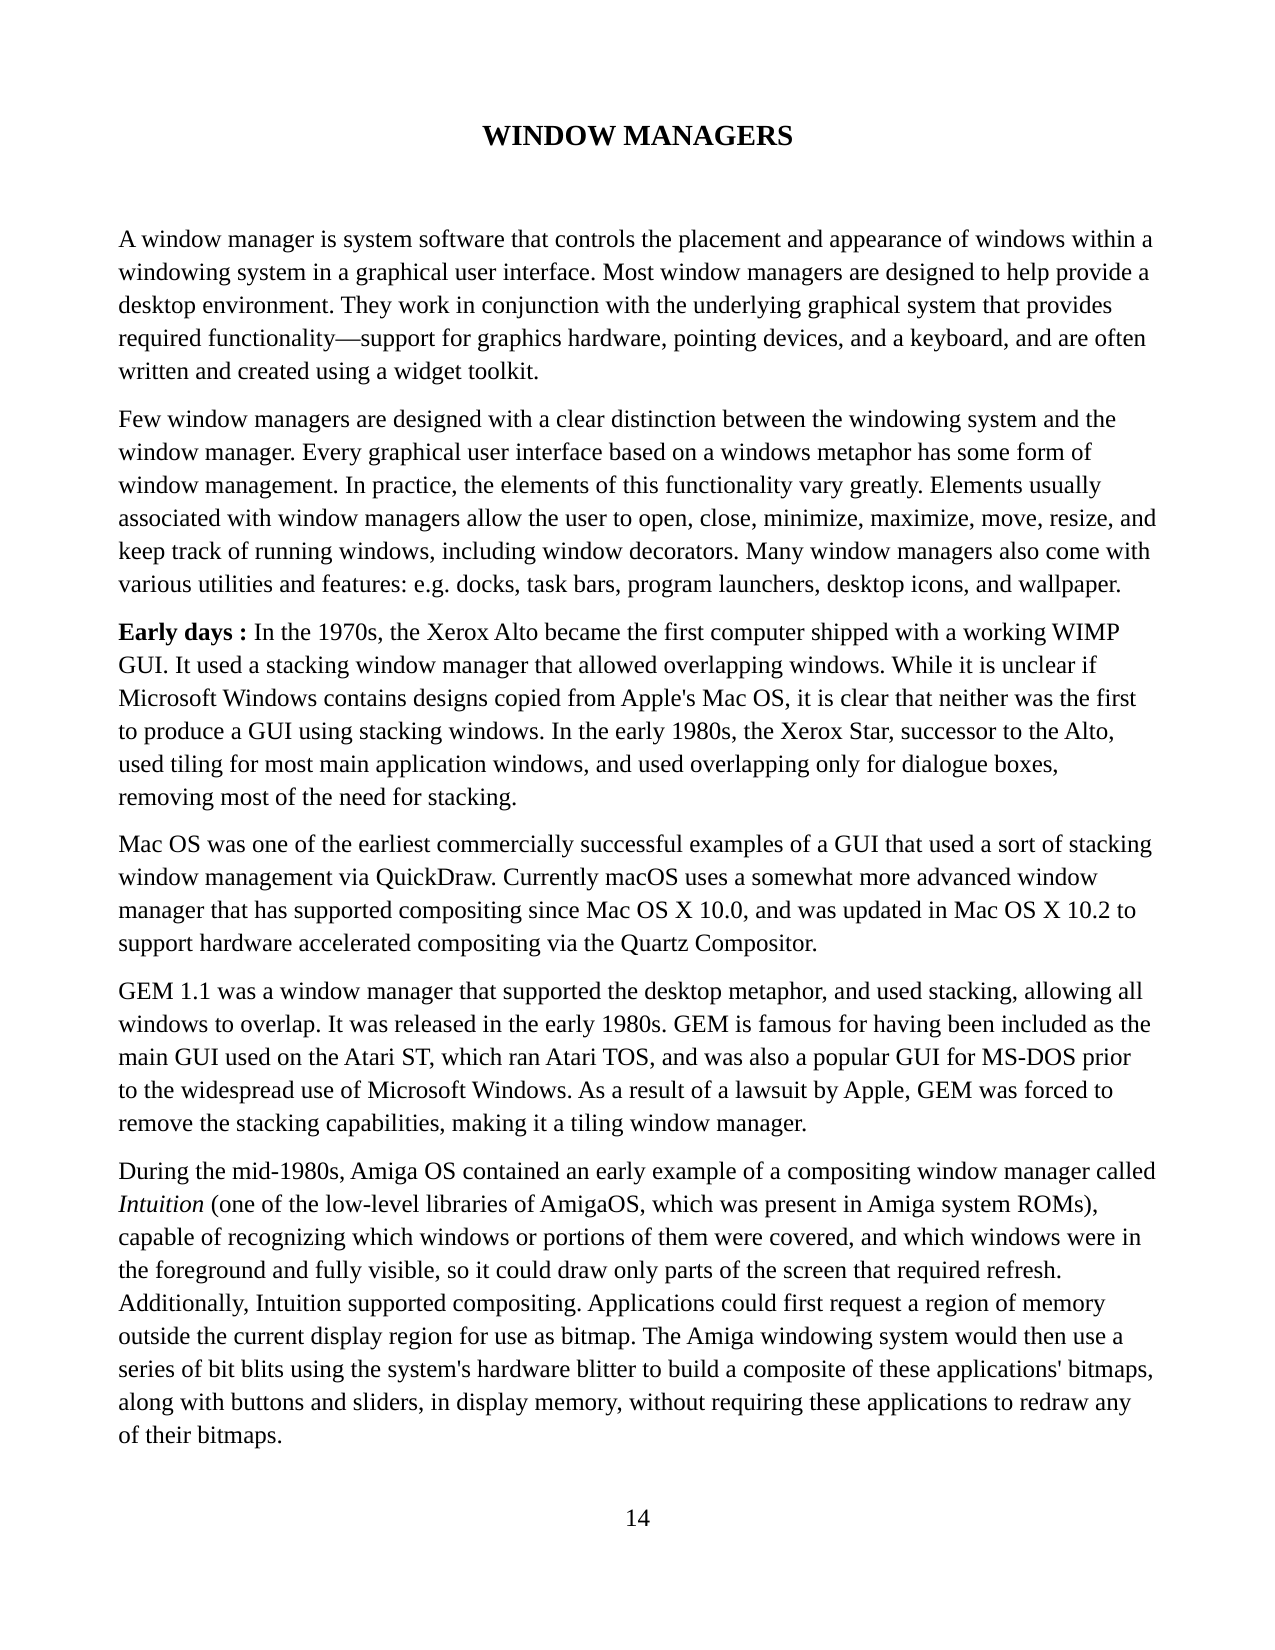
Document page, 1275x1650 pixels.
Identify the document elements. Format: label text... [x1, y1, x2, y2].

text WINDOW MANAGERS [118, 118, 1157, 152]
text A window manager is system software that controls the placement and appearance of windows within a windowing system in a graphical user interface. Most window managers are designed to help provide a desktop environment. They work in conjunction with the underlying graphical system that provides required functionality—support for graphics hardware, pointing devices, and a keyboard, and are often written and created using a widget toolkit. [118, 224, 1157, 385]
text During the mid-1980s, Amiga OS contained an early example of a compositing window manager called Intuition (one of the low-level libraries of AmigaOS, which was present in Amiga system ROMs), capable of recognizing which windows or portions of them were covered, and which windows were in the foreground and fully visible, so it could draw only parts of the screen that required refresh. Additionally, Intuition supported compositing. Applications could first request a region of memory outside the current display region for use as bitmap. The Amiga windowing system would then use a series of bit blits using the system's hardware blitter to build a composite of these applications' bitmaps, along with buttons and sliders, in display memory, without requiring these applications to redraw any of their bitmaps. [118, 1156, 1157, 1449]
text GEM 1.1 was a window manager that supported the desktop metaphor, and used stacking, allowing all windows to overlap. It was released in the early 1980s. GEM is famous for having been included as the main GUI used on the Atari ST, which ran Atari TOS, and was also a popular GUI for MS-DOS prior to the widespread use of Microsoft Windows. As a result of a lawsuit by Apple, GEM was forced to remove the stacking capabilities, making it a tiling window manager. [118, 976, 1157, 1137]
text Mac OS was one of the earliest commercially successful examples of a GUI that used a sort of stacking window management via QuickDraw. Currently macOS uses a somewhat more advanced window manager that has supported compositing since Mac OS X 10.0, and was updated in Mac OS X 10.2 to support hardware accelerated compositing via the Quartz Compositor. [118, 829, 1157, 957]
text Early days : In the 1970s, the Xerox Alto became the first computer shipped with a working WIMP GUI. It used a stacking window manager that allowed overlapping windows. While it is unclear if Microsoft Windows contains designs copied from Apple's Mac OS, it is clear that neither was the first to produce a GUI using stacking windows. In the early 1980s, the Xerox Star, successor to the Alto, used tiling for most main application windows, and used overlapping only for dialogue boxes, removing most of the need for stacking. [118, 617, 1157, 811]
text Few window managers are designed with a clear distinction between the windowing system and the window manager. Every graphical user interface based on a windows metaphor has some form of window management. In practice, the elements of this functionality vary greatly. Elements usually associated with window managers allow the user to open, close, minimize, maximize, move, resize, and keep track of running windows, including window decorators. Many window managers also come with various utilities and features: e.g. docks, task bars, program launchers, desktop icons, and wallpaper. [118, 404, 1157, 598]
